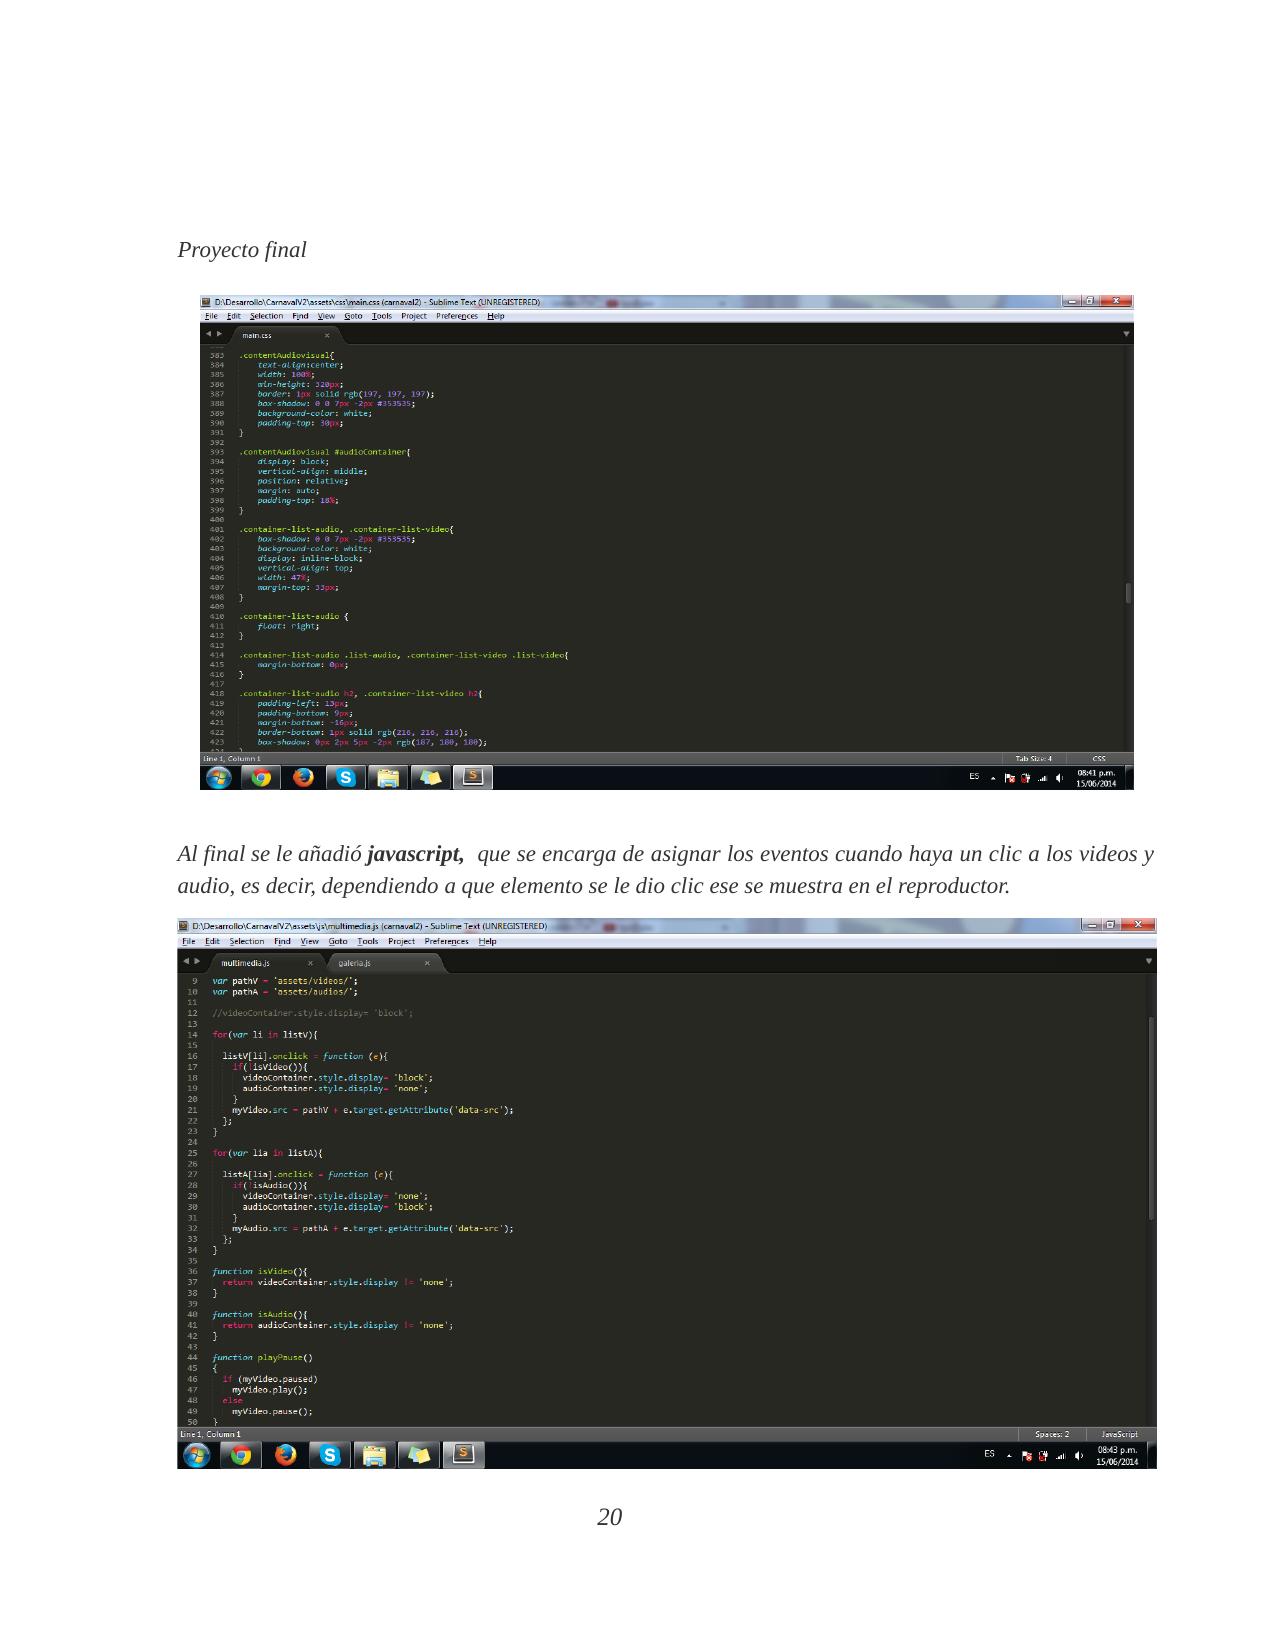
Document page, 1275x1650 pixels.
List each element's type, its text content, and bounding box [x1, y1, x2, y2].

text Al final se le añadió javascript, que se encarga de asignar los eventos cuando haya un clic a los videos y audio, es decir, dependiendo a que elemento se le dio clic ese se muestra en el reproductor. [177, 841, 1157, 898]
picture [200, 295, 1134, 790]
picture [177, 918, 1157, 1469]
